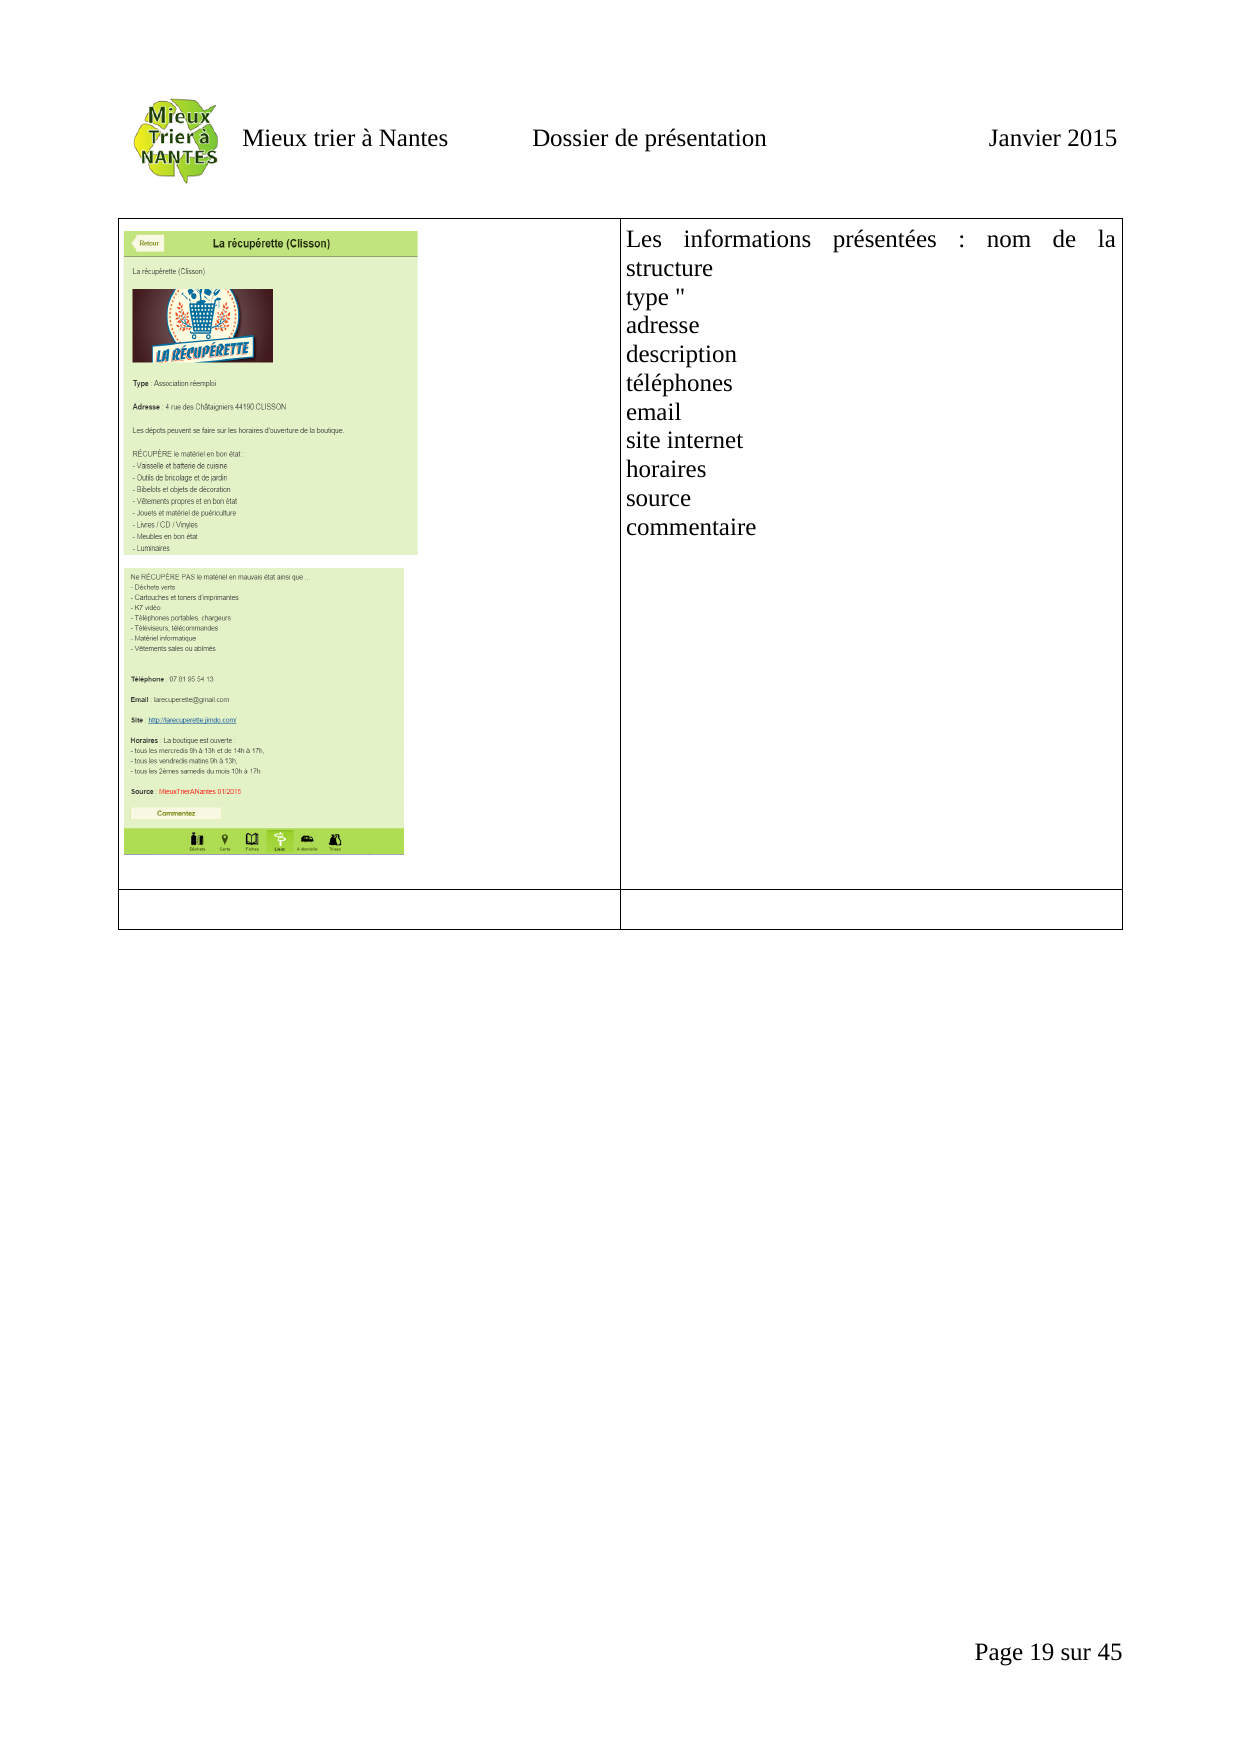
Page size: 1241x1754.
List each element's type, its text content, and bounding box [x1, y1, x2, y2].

table_cell [119, 855, 620, 889]
table_cell [119, 890, 620, 929]
table_cell Les informations présentées : nom de la structure type " adresse description téléphones email site internet horaires source commentaire [621, 219, 1122, 889]
table_cell [119, 219, 620, 854]
picture [123, 231, 418, 555]
table_cell [621, 890, 1122, 929]
picture [131, 95, 221, 185]
picture [124, 568, 404, 855]
